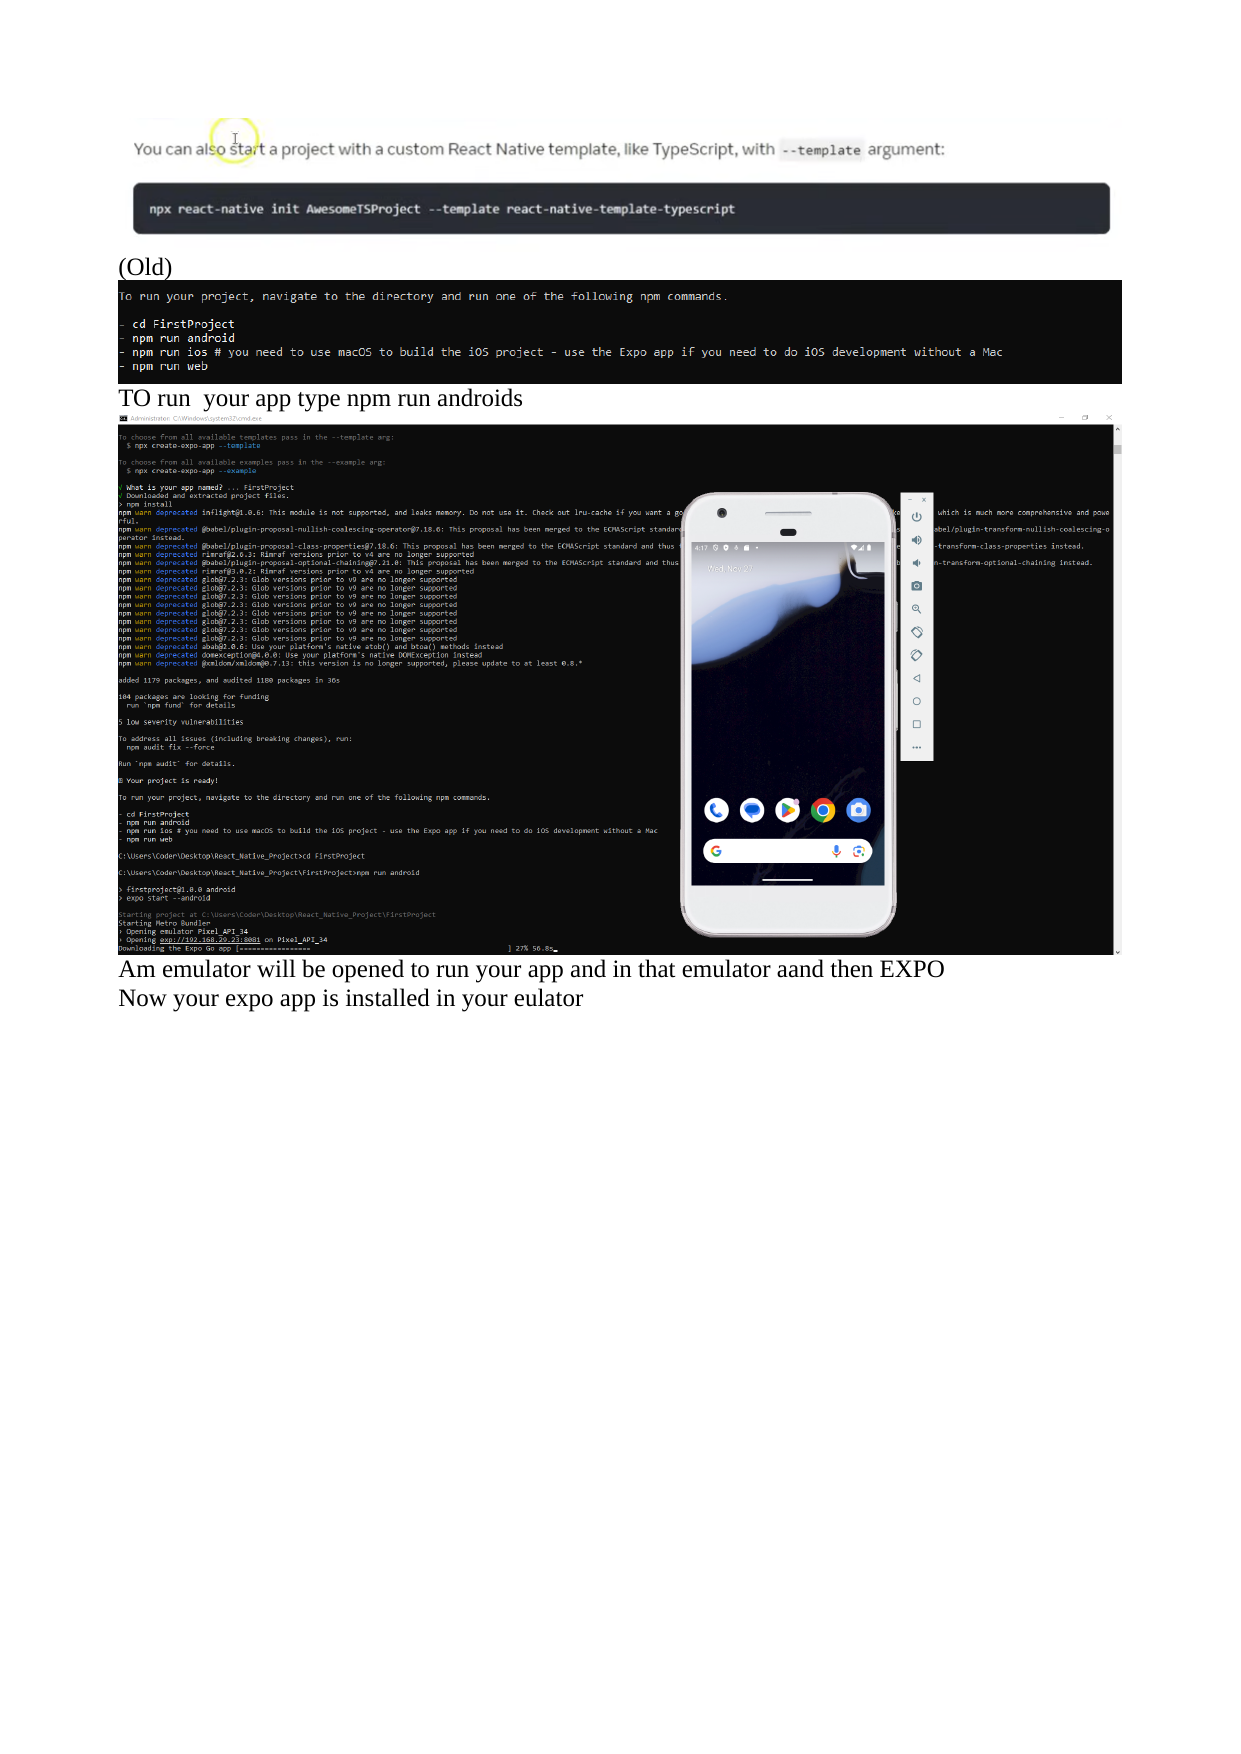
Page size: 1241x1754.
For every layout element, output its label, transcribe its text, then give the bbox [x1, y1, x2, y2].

picture [118, 118, 1122, 252]
text (Old) [118, 252, 1122, 280]
picture [118, 412, 1122, 955]
picture [118, 280, 1122, 384]
text Now your expo app is installed in your eulator [118, 983, 1122, 1012]
text TO run your app type npm run androids [118, 384, 1122, 412]
text Am emulator will be opened to run your app and in that emulator aand then EXPO [118, 955, 1122, 983]
